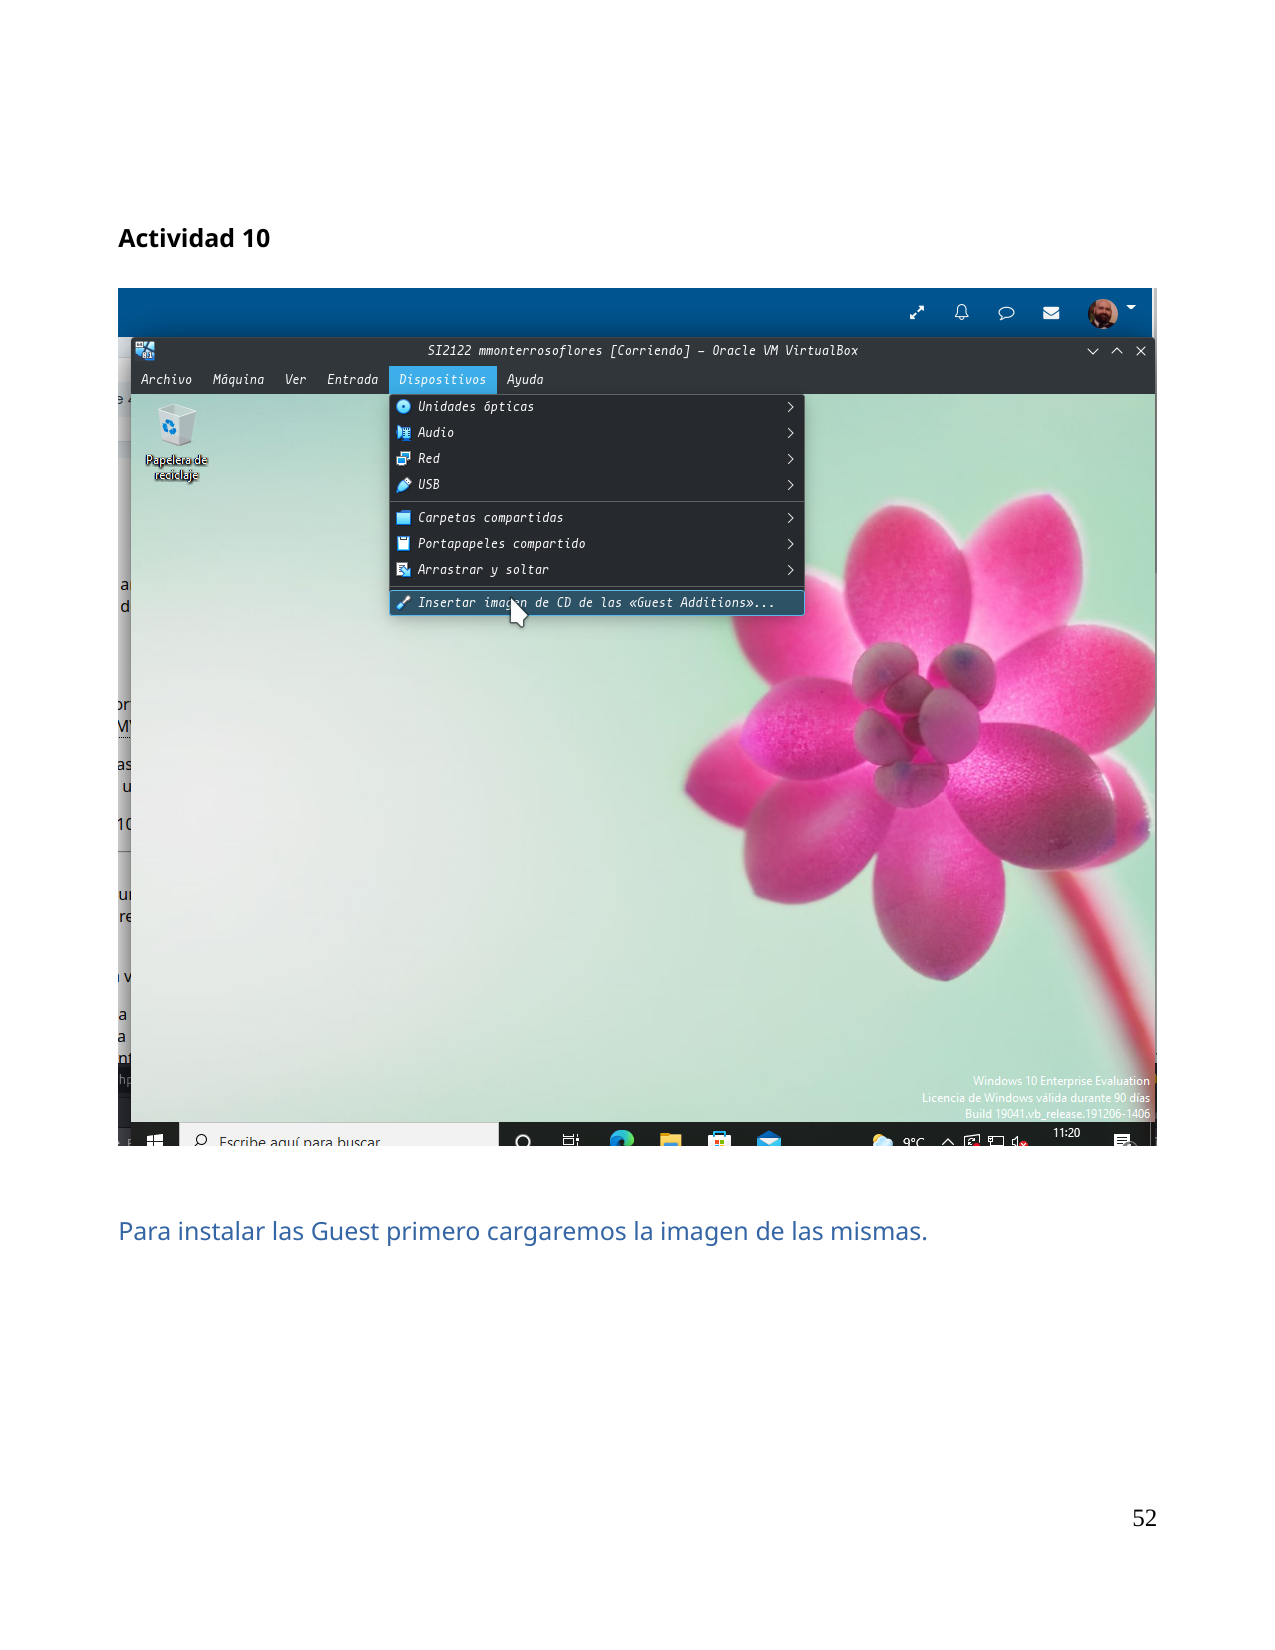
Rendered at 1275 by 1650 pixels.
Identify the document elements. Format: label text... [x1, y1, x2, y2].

picture [118, 288, 1157, 1146]
text Actividad 10 [118, 220, 1157, 254]
table_header [118, 1146, 1157, 1179]
text Para instalar las Guest primero cargaremos la imagen de las mismas. [118, 1213, 1157, 1247]
